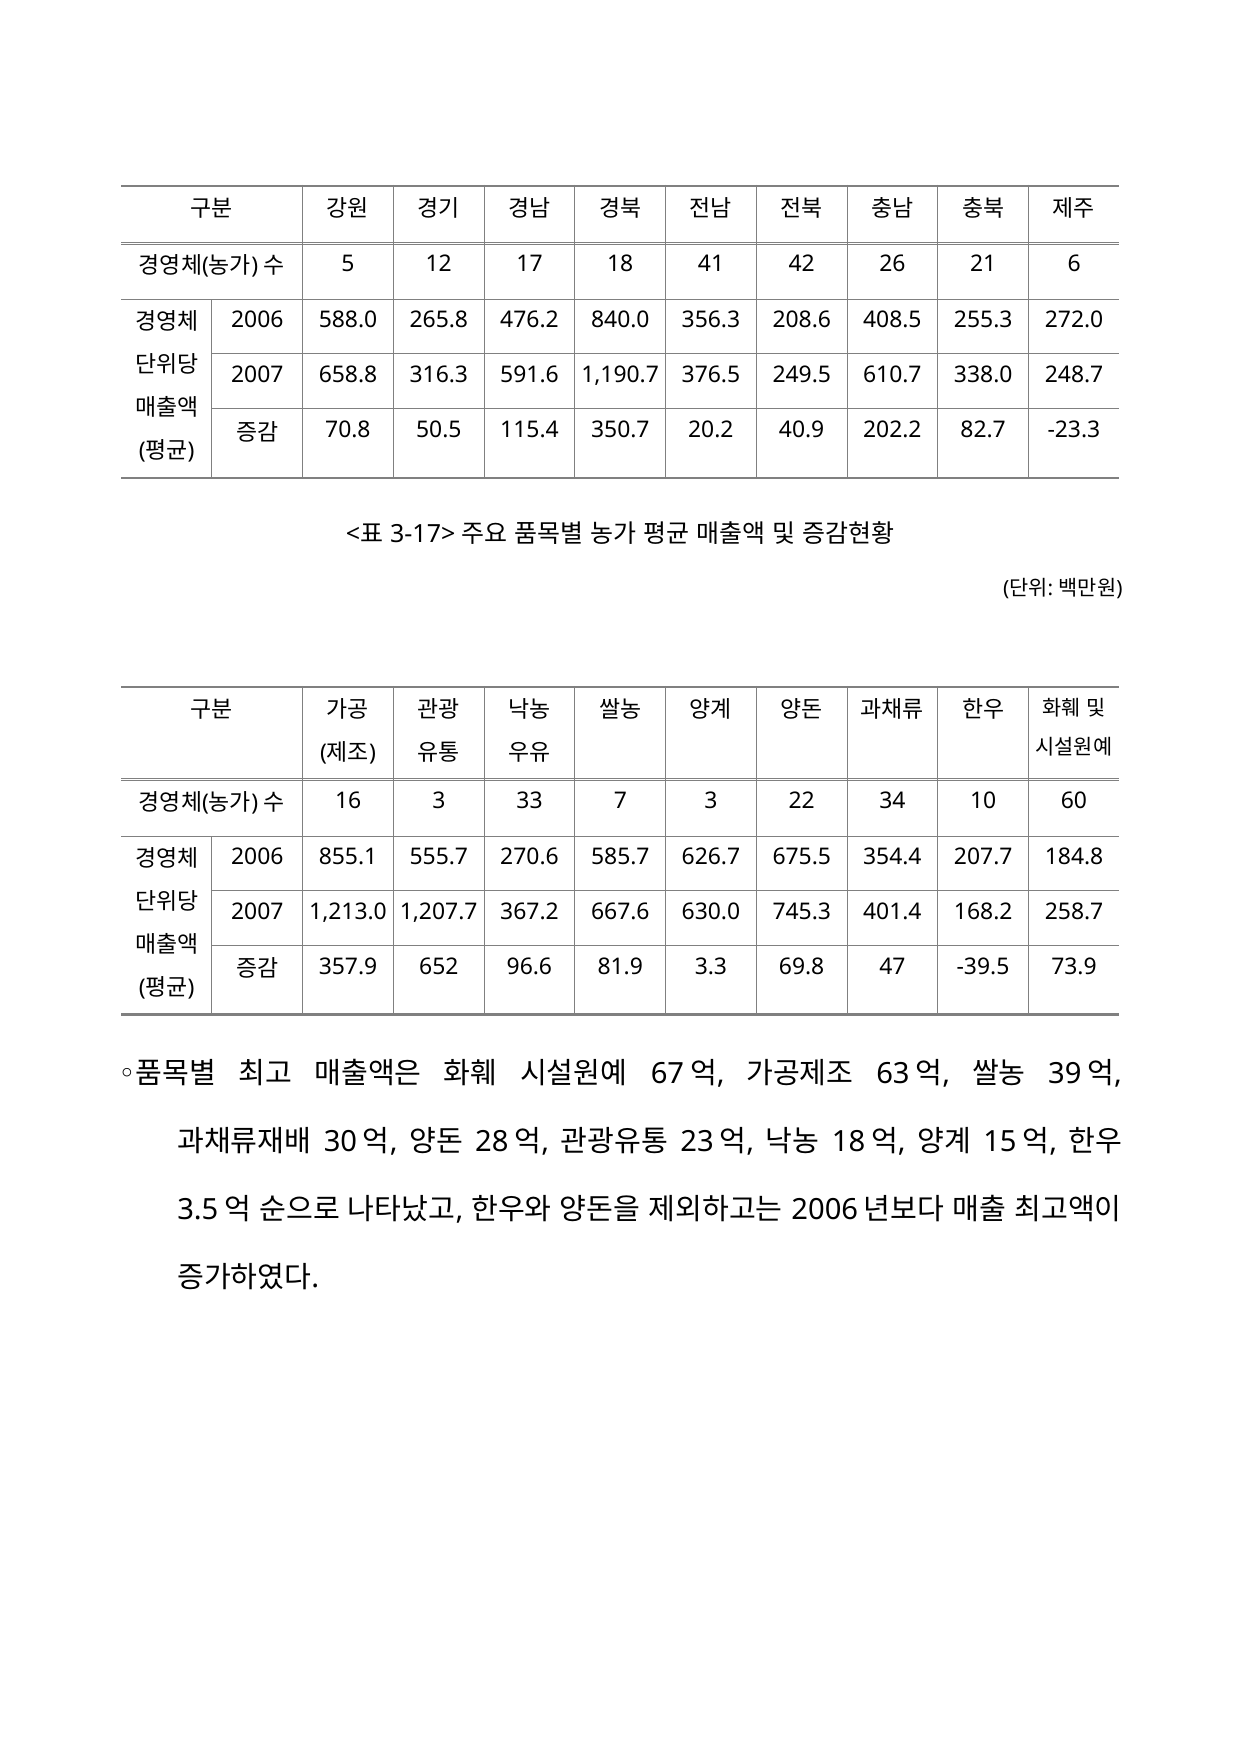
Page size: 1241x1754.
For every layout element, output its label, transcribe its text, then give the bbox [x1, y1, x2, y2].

table_cell 경영체 단위당 매출액 (평균) [121, 300, 211, 476]
table_cell 630.0 [666, 891, 756, 945]
table_cell 10 [938, 781, 1028, 836]
table_header 경기 [394, 187, 484, 242]
table_cell 20.2 [666, 409, 756, 476]
table_header 구분 [121, 187, 302, 242]
table_cell 555.7 [394, 837, 484, 889]
table_cell 357.9 [303, 946, 393, 1013]
table_cell 202.2 [848, 409, 937, 476]
table_cell 258.7 [1029, 891, 1119, 945]
table_cell 경영체(농가) 수 [121, 245, 302, 299]
table_header 쌀농 [575, 688, 665, 778]
table_header 낙농 우유 [485, 688, 574, 778]
table_cell 626.7 [666, 837, 756, 889]
table_cell 3 [666, 781, 756, 836]
table_cell 81.9 [575, 946, 665, 1013]
table_cell 6 [1029, 245, 1119, 299]
table_cell 경영체 단위당 매출액 (평균) [121, 837, 211, 1013]
table_header 화훼 및 시설원예 [1029, 688, 1119, 778]
table_cell 3 [394, 781, 484, 836]
table_header 한우 [938, 688, 1028, 778]
table_cell 40.9 [757, 409, 847, 476]
table_cell 34 [848, 781, 937, 836]
table_cell 270.6 [485, 837, 574, 889]
table_cell 2006 [212, 300, 302, 353]
table_cell 5 [303, 245, 393, 299]
table_cell 50.5 [394, 409, 484, 476]
table_cell 168.2 [938, 891, 1028, 945]
table_cell 1,207.7 [394, 891, 484, 945]
table_cell 7 [575, 781, 665, 836]
table_header 충남 [848, 187, 937, 242]
table_cell 675.5 [757, 837, 847, 889]
table_cell 3.3 [666, 946, 756, 1013]
table_cell 367.2 [485, 891, 574, 945]
table_cell 42 [757, 245, 847, 299]
table_cell 476.2 [485, 300, 574, 353]
table_header 충북 [938, 187, 1028, 242]
table_cell 115.4 [485, 409, 574, 476]
table_cell 21 [938, 245, 1028, 299]
table_cell 70.8 [303, 409, 393, 476]
table_cell 82.7 [938, 409, 1028, 476]
text <표 3-17> 주요 품목별 농가 평균 매출액 및 증감현황 [118, 513, 1122, 549]
text (단위: 백만원) [118, 571, 1122, 601]
table_cell -23.3 [1029, 409, 1119, 476]
table_cell 증감 [212, 409, 302, 476]
table_cell 401.4 [848, 891, 937, 945]
table_cell 60 [1029, 781, 1119, 836]
table_cell 33 [485, 781, 574, 836]
table_cell 588.0 [303, 300, 393, 353]
table_header 관광 유통 [394, 688, 484, 778]
table_cell 22 [757, 781, 847, 836]
table_cell 47 [848, 946, 937, 1013]
table_cell 265.8 [394, 300, 484, 353]
table_cell 208.6 [757, 300, 847, 353]
table_cell 41 [666, 245, 756, 299]
table_cell 69.8 [757, 946, 847, 1013]
table_cell 658.8 [303, 354, 393, 408]
table_cell 18 [575, 245, 665, 299]
table_header 전남 [666, 187, 756, 242]
table_cell 17 [485, 245, 574, 299]
table_header 경남 [485, 187, 574, 242]
table_header 구분 [121, 688, 302, 778]
table_cell 652 [394, 946, 484, 1013]
table_cell 73.9 [1029, 946, 1119, 1013]
table_cell 2007 [212, 354, 302, 408]
table_cell 1,213.0 [303, 891, 393, 945]
table_cell 184.8 [1029, 837, 1119, 889]
table_cell 249.5 [757, 354, 847, 408]
table_cell 2007 [212, 891, 302, 945]
table_cell 745.3 [757, 891, 847, 945]
text ◦품목별 최고 매출액은 화훼 시설원예 67억, 가공제조 63억, 쌀농 39억, 과채류재배 30억, 양돈 28억, 관광유통 23억, 낙농 18억, 양계 15억, 한우 3.5억 순으로 나타났고, 한우와 양돈을 제외하고는 2006년보다 매출 최고액이 증가하였다. [118, 1050, 1122, 1296]
table_cell 272.0 [1029, 300, 1119, 353]
table_cell 376.5 [666, 354, 756, 408]
table_cell 591.6 [485, 354, 574, 408]
table_cell 354.4 [848, 837, 937, 889]
table_cell 840.0 [575, 300, 665, 353]
table_cell 96.6 [485, 946, 574, 1013]
table_cell 207.7 [938, 837, 1028, 889]
table_header 양돈 [757, 688, 847, 778]
table_cell 16 [303, 781, 393, 836]
table_cell 338.0 [938, 354, 1028, 408]
table_cell 증감 [212, 946, 302, 1013]
table_header 제주 [1029, 187, 1119, 242]
table_header 과채류 [848, 688, 937, 778]
table_header 경북 [575, 187, 665, 242]
table_cell 12 [394, 245, 484, 299]
table_cell 667.6 [575, 891, 665, 945]
table_cell 350.7 [575, 409, 665, 476]
table_header 전북 [757, 187, 847, 242]
table_cell 585.7 [575, 837, 665, 889]
table_header 가공 (제조) [303, 688, 393, 778]
table_cell 316.3 [394, 354, 484, 408]
table_cell 경영체(농가) 수 [121, 781, 302, 836]
table_cell 255.3 [938, 300, 1028, 353]
table_cell -39.5 [938, 946, 1028, 1013]
table_cell 408.5 [848, 300, 937, 353]
table_cell 2006 [212, 837, 302, 889]
table_cell 610.7 [848, 354, 937, 408]
table_cell 26 [848, 245, 937, 299]
table_cell 1,190.7 [575, 354, 665, 408]
table_header 강원 [303, 187, 393, 242]
table_header 양계 [666, 688, 756, 778]
table_cell 356.3 [666, 300, 756, 353]
table_cell 248.7 [1029, 354, 1119, 408]
table_cell 855.1 [303, 837, 393, 889]
